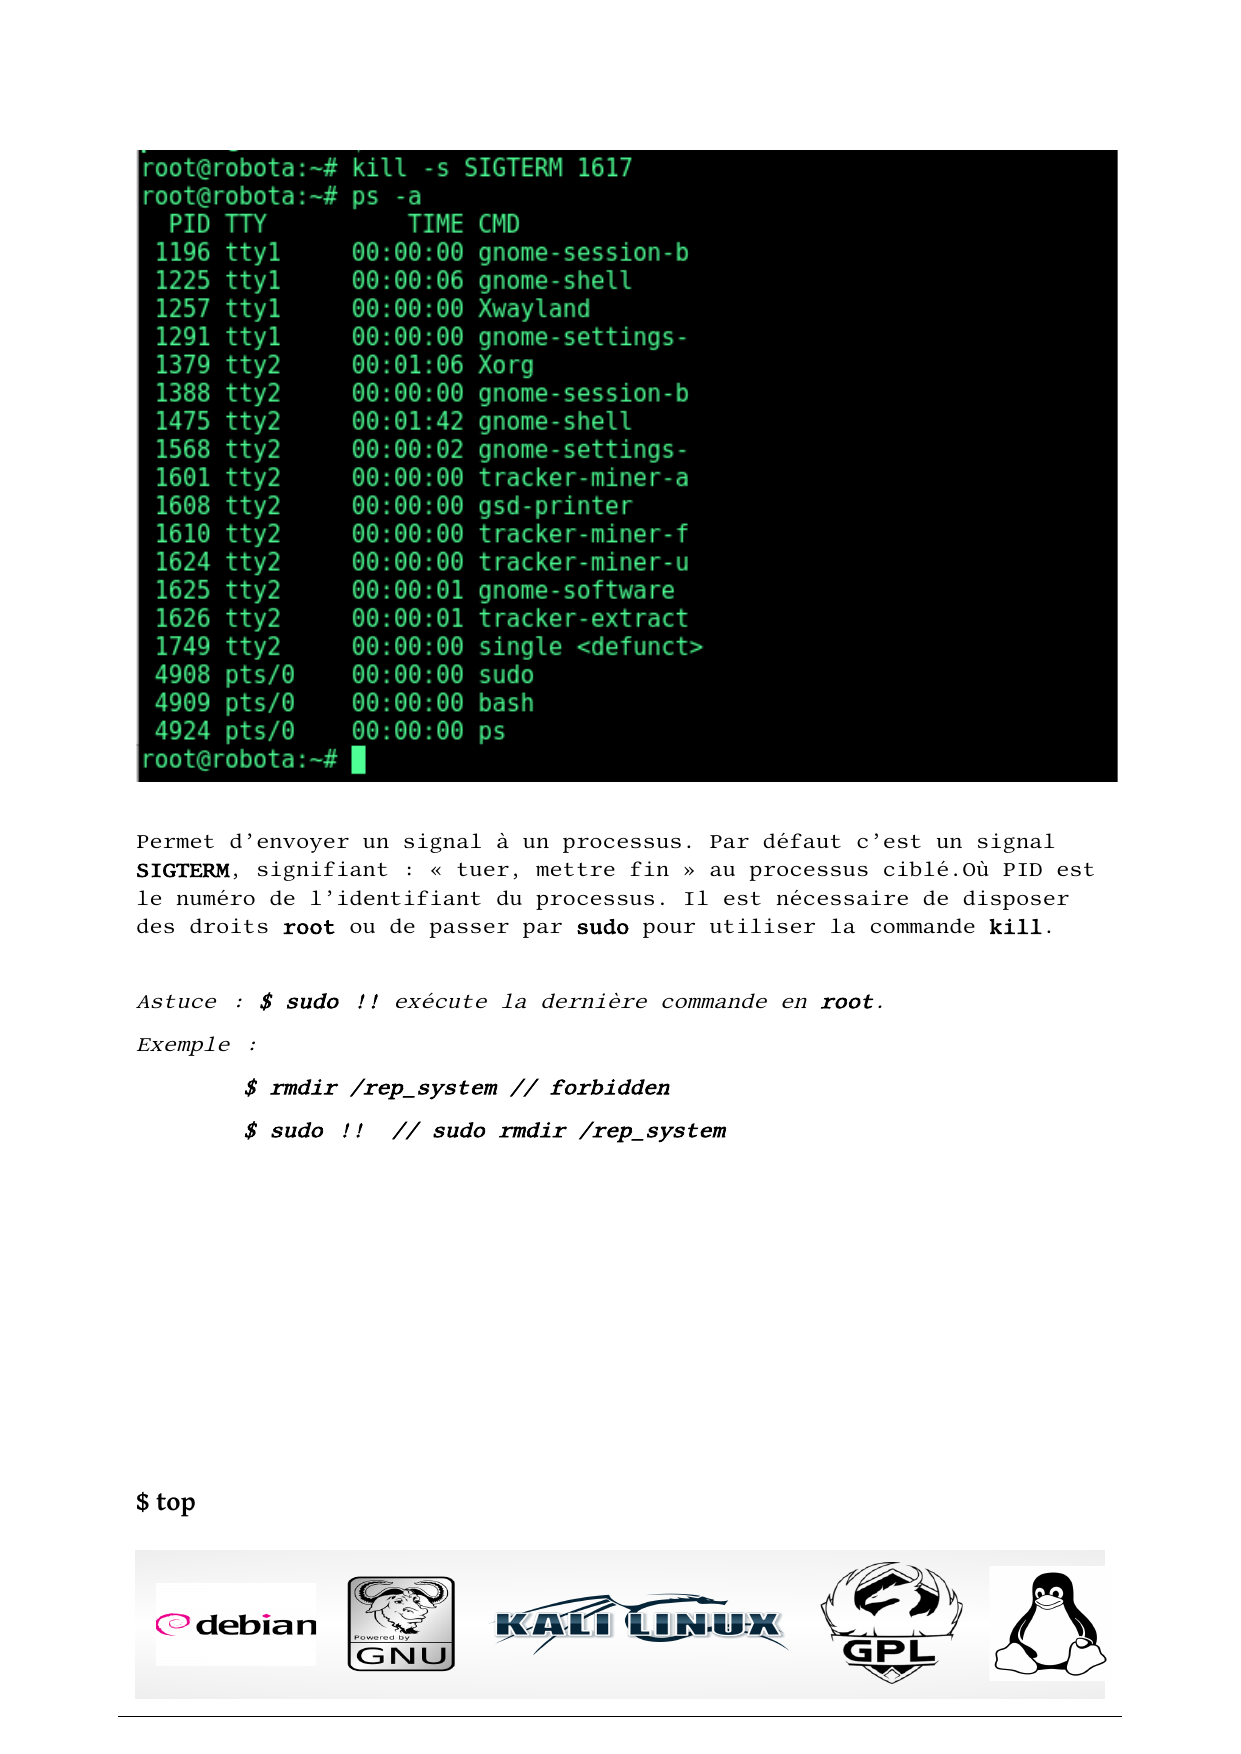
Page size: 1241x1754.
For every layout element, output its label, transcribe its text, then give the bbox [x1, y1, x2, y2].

text $ top [136, 1487, 1104, 1518]
picture [341, 1573, 460, 1674]
text $ sudo !! // sudo rmdir /rep_system [136, 1118, 1104, 1142]
picture [989, 1566, 1112, 1681]
picture [820, 1562, 963, 1684]
picture [476, 1579, 799, 1670]
text Exemple : [136, 1032, 1104, 1056]
picture [136, 150, 1118, 782]
text Astuce : $ sudo !! exécute la dernière commande en root. [136, 989, 1104, 1013]
text $ rmdir /rep_system // forbidden [136, 1075, 1104, 1099]
picture [156, 1583, 317, 1666]
text Permet d’envoyer un signal à un processus. Par défaut c’est un signal SIGTERM, signifiant : « tuer, mettre fin » au processus ciblé.Où PID est le numéro de l’identifiant du processus. Il est nécessaire de disposer des droits root ou de passer par sudo pour utiliser la commande kill. [136, 830, 1104, 939]
